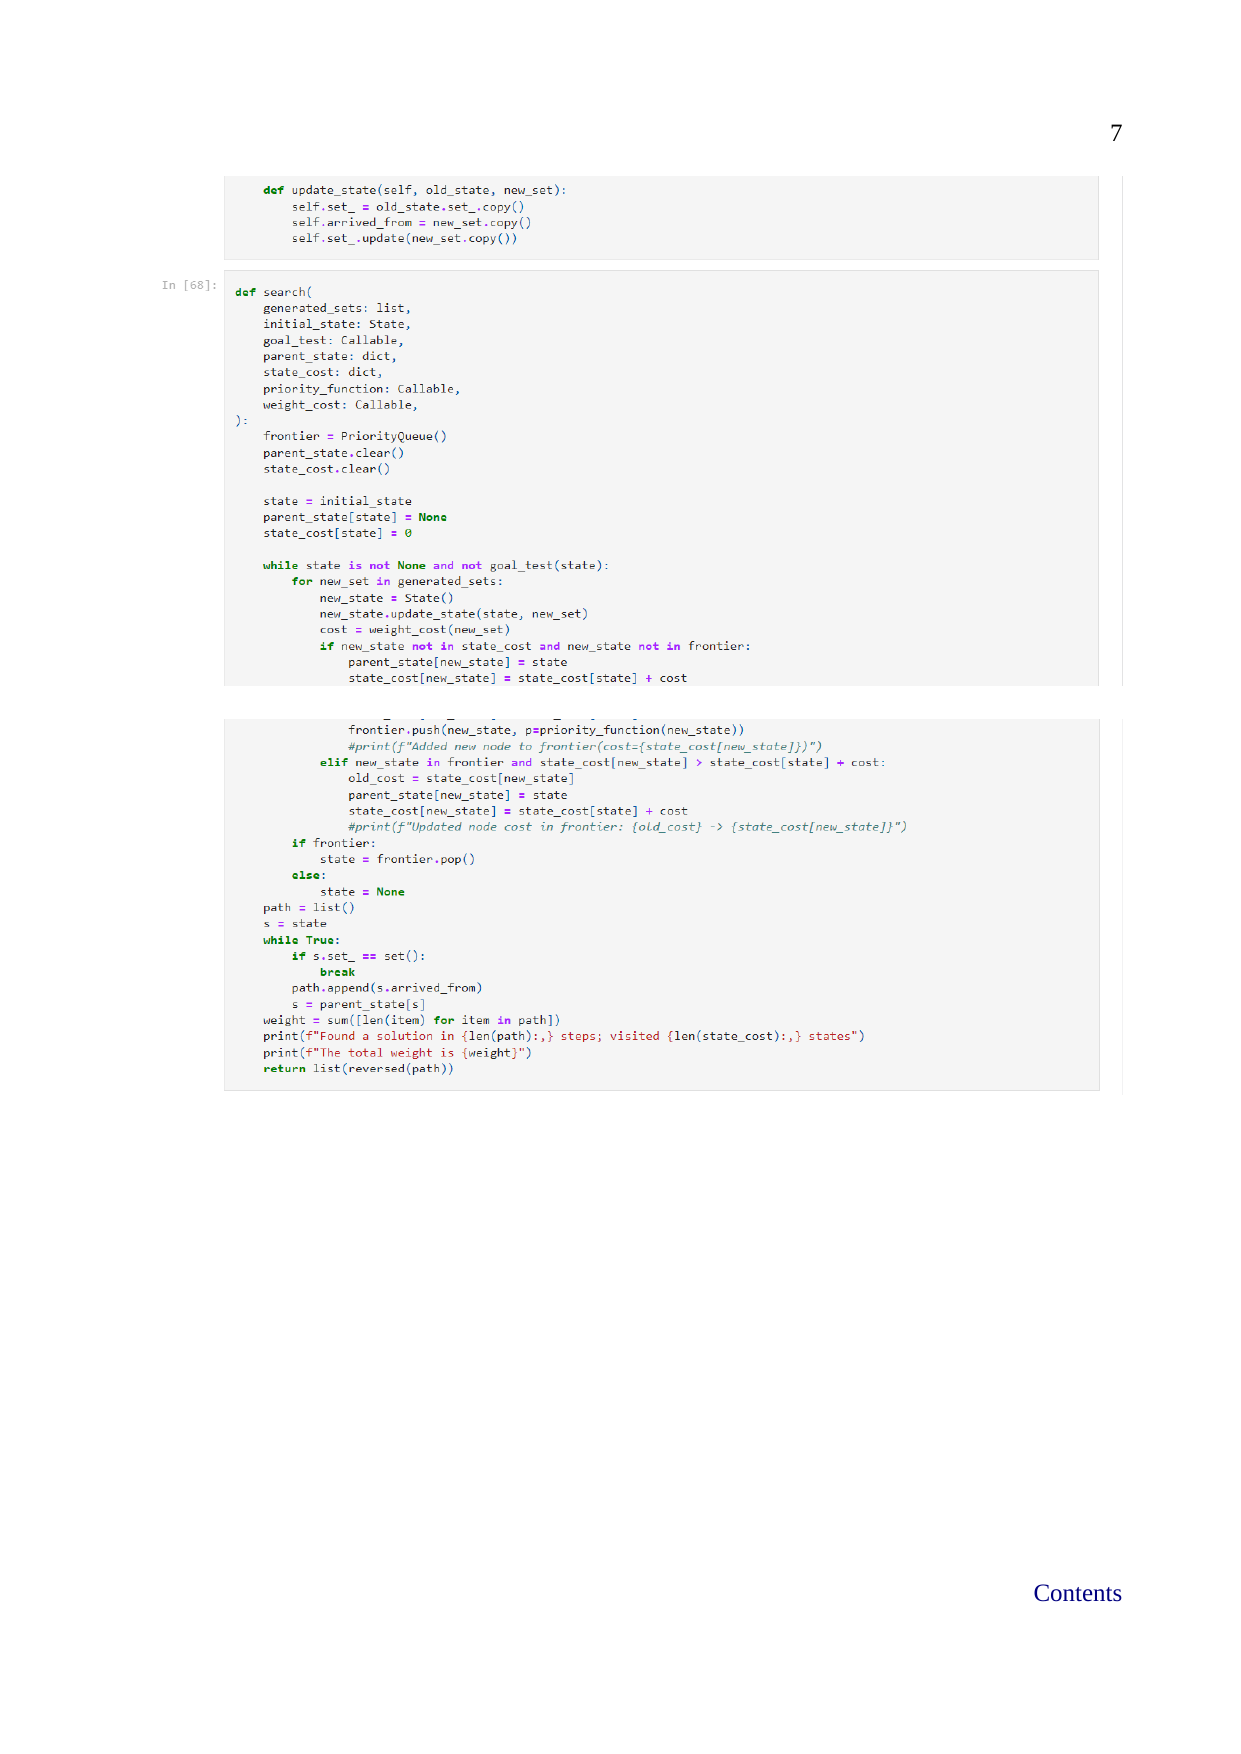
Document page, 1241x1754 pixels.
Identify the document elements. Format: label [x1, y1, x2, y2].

picture [118, 176, 1123, 686]
picture [118, 719, 1123, 1095]
